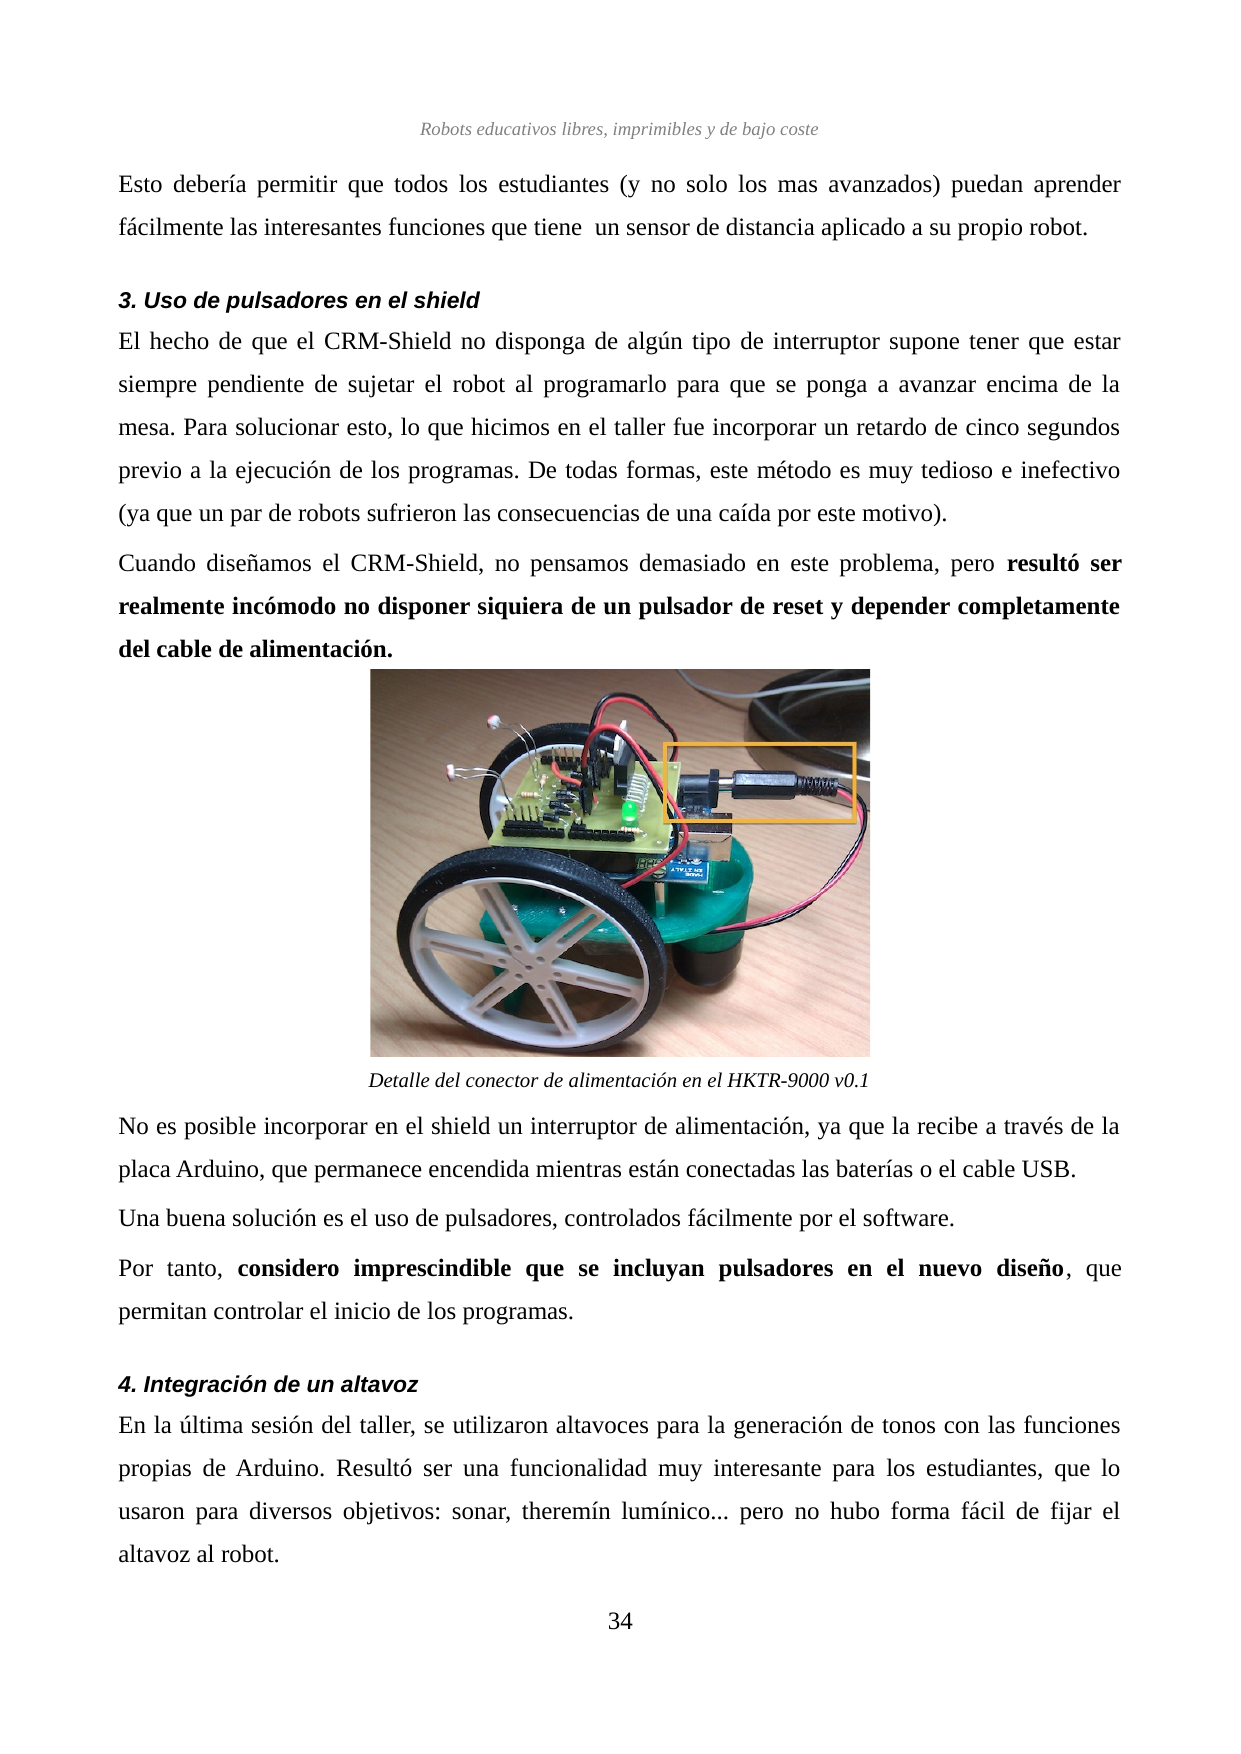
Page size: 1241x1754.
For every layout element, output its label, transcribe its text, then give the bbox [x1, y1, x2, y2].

text El hecho de que el CRM-Shield no disponga de algún tipo de interruptor supone tener que estar siempre pendiente de sujetar el robot al programarlo para que se ponga a avanzar encima de la mesa. Para solucionar esto, lo que hicimos en el taller fue incorporar un retardo de cinco segundos previo a la ejecución de los programas. De todas formas, este método es muy tedioso e inefectivo (ya que un par de robots sufrieron las consecuencias de una caída por este motivo). [118, 326, 1122, 527]
text Detalle del conector de alimentación en el HKTR-9000 v0.1 [118, 684, 1122, 1092]
text Por tanto, considero imprescindible que se incluyan pulsadores en el nuevo diseño, que permitan controlar el inicio de los programas. [118, 1253, 1122, 1325]
subtitle 4. Integración de un altavoz [118, 1371, 1122, 1397]
text Una buena solución es el uso de pulsadores, controlados fácilmente por el software. [118, 1203, 1122, 1232]
subtitle 3. Uso de pulsadores en el shield [118, 287, 1122, 313]
text Esto debería permitir que todos los estudiantes (y no solo los mas avanzados) puedan aprender fácilmente las interesantes funciones que tiene un sensor de distancia aplicado a su propio robot. [118, 169, 1122, 241]
picture [370, 669, 871, 1057]
text En la última sesión del taller, se utilizaron altavoces para la generación de tonos con las funciones propias de Arduino. Resultó ser una funcionalidad muy interesante para los estudiantes, que lo usaron para diversos objetivos: sonar, theremín lumínico... pero no hubo forma fácil de fijar el altavoz al robot. [118, 1410, 1122, 1568]
text Cuando diseñamos el CRM-Shield, no pensamos demasiado en este problema, pero resultó ser realmente incómodo no disponer siquiera de un pulsador de reset y depender completamente del cable de alimentación. [118, 548, 1122, 663]
text No es posible incorporar en el shield un interruptor de alimentación, ya que la recibe a través de la placa Arduino, que permanece encendida mientras están conectadas las baterías o el cable USB. [118, 1111, 1122, 1183]
